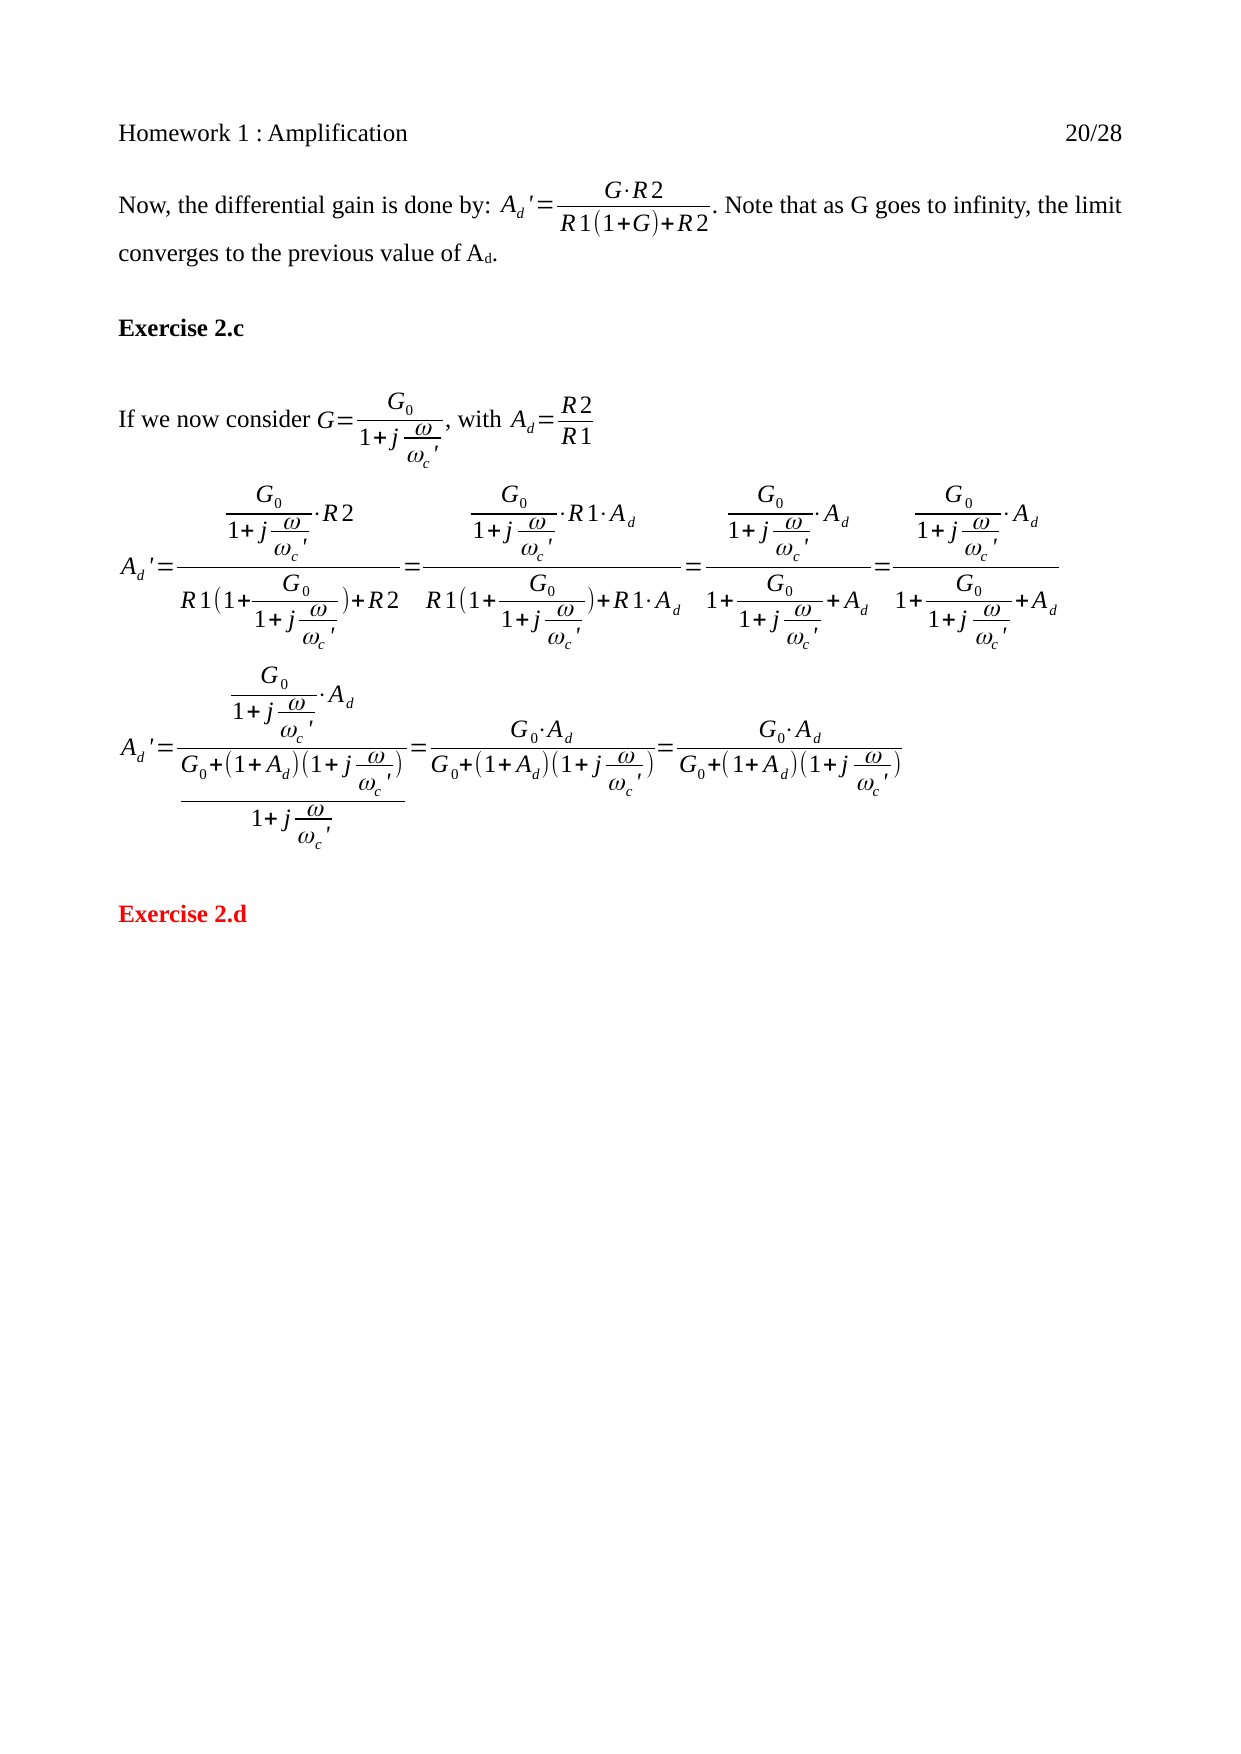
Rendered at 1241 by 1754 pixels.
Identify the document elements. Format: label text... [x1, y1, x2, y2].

text Exercise 2.d [118, 899, 1122, 927]
text Now, the differential gain is done by: . Note that as G goes to infinity, the limit converges to the previous value of Ad. [118, 176, 1122, 267]
text Exercise 2.c [118, 313, 1122, 341]
text If we now consider , with [118, 387, 1122, 472]
